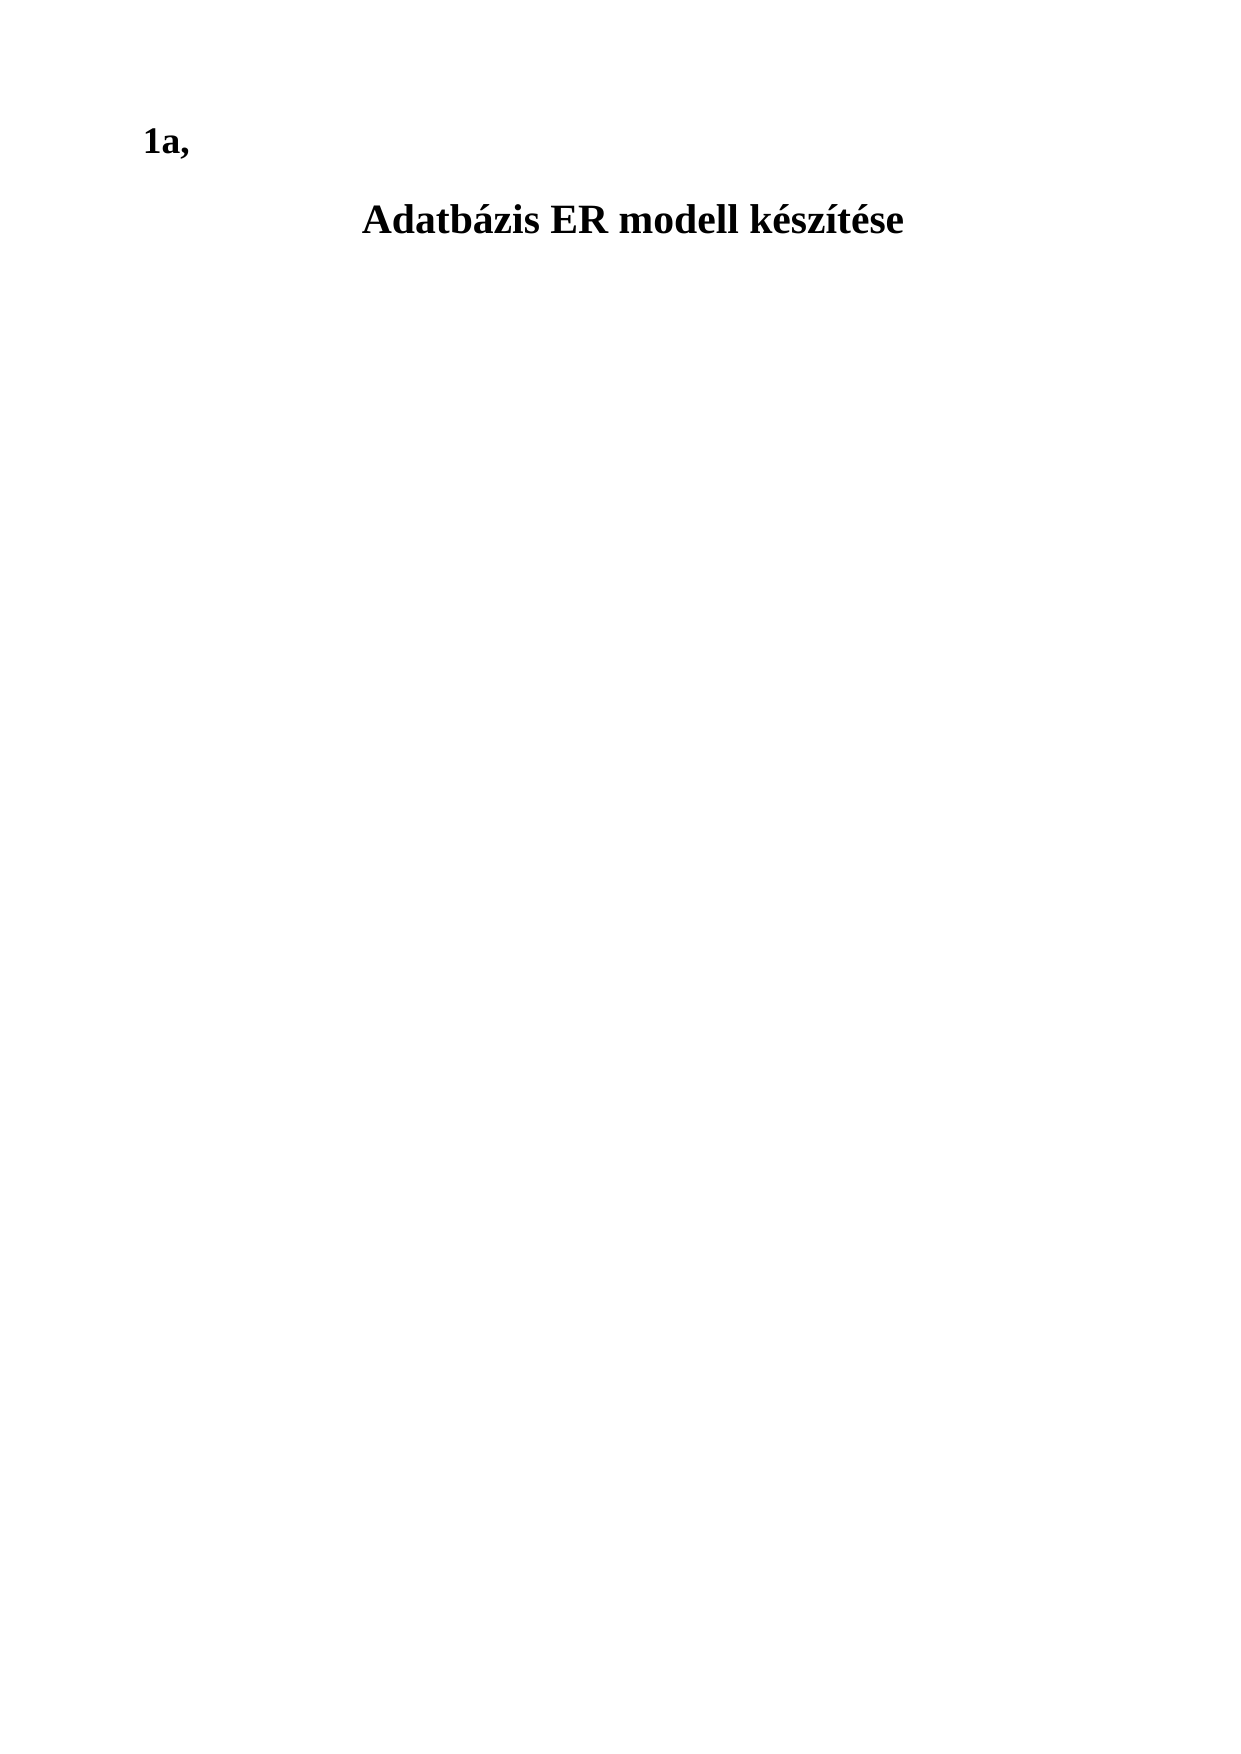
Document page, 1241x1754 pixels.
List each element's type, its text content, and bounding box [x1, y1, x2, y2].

text Adatbázis ER modell készítése [143, 195, 1123, 243]
text 1a, [143, 118, 1123, 161]
